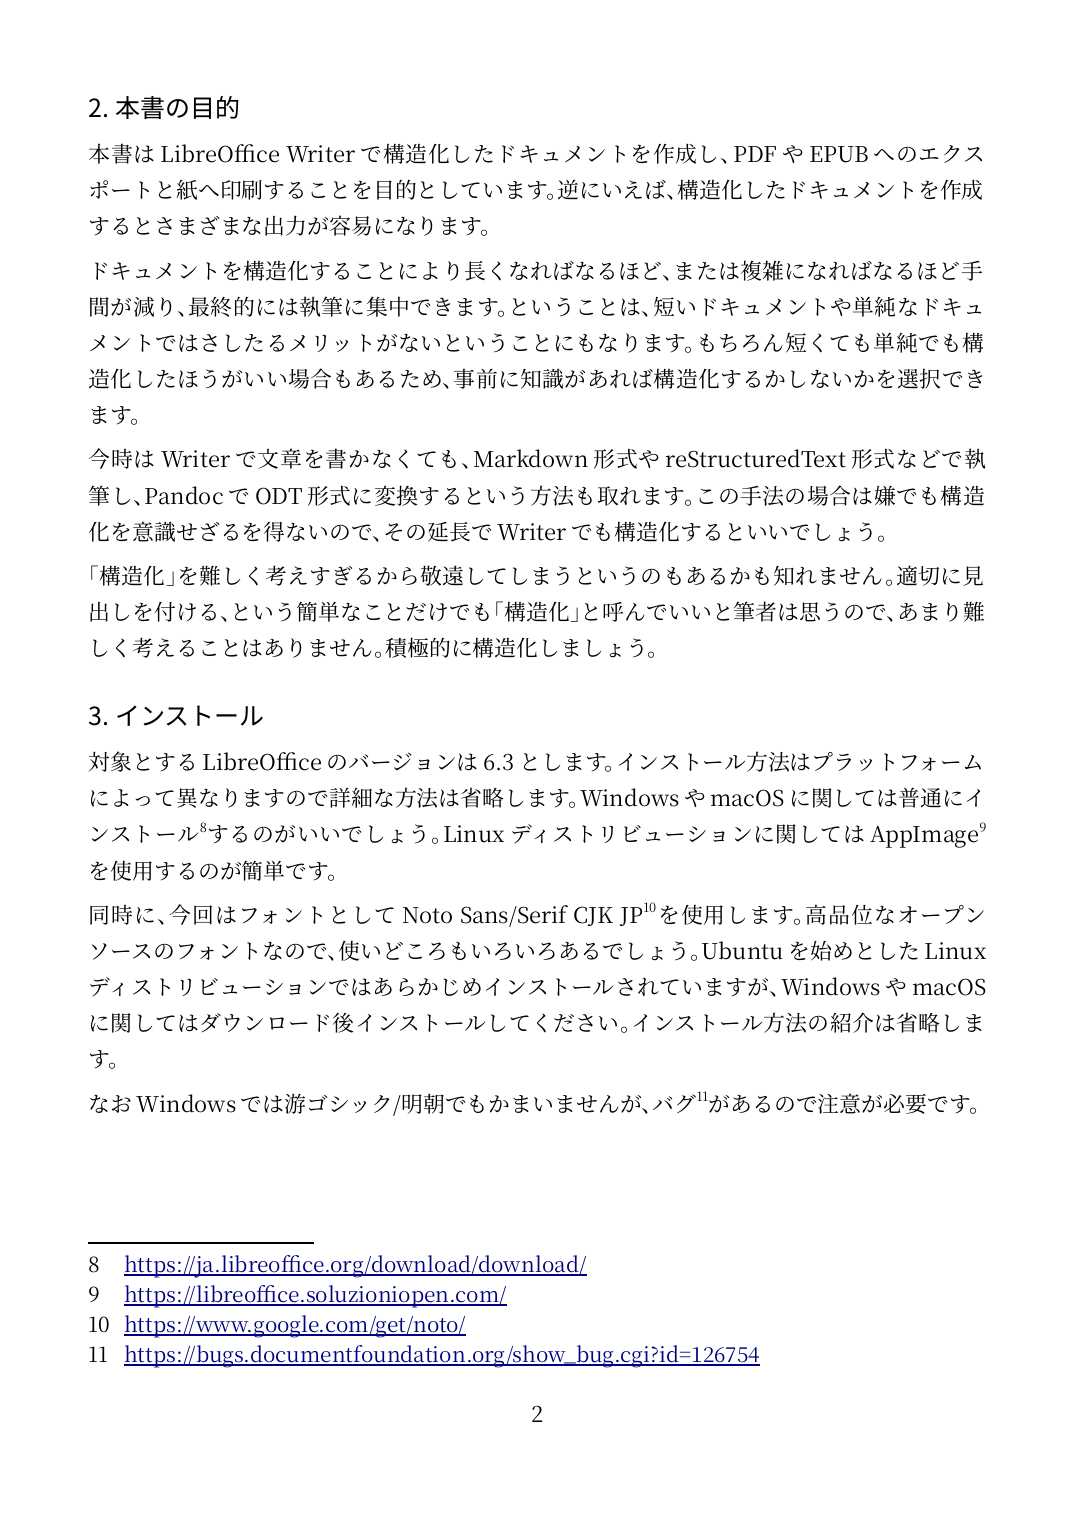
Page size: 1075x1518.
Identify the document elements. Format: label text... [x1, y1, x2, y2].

text 「構造化」を難しく考えすぎるから敬遠してしまうというのもあるかも知れません。適切に見出しを付ける、という簡単なことだけでも「構造化」と呼んでいいと筆者は思うので、あまり難しく考えることはありません。積極的に構造化しましょう。 [88, 559, 986, 663]
text https://bugs.documentfoundation.org/show_bug.cgi?id=126754 [88, 1338, 986, 1368]
text https://ja.libreoffice.org/download/download/ [88, 1249, 986, 1278]
text 同時に、今回はフォントとしてNoto Sans/Serif CJK JPを使用します。高品位なオープンソースのフォントなので、使いどころもいろいろあるでしょう。Ubuntuを始めとしたLinuxディストリビューションではあらかじめインストールされていますが、WindowsやmacOSに関してはダウンロード後インストールしてください。インストール方法の紹介は省略します。 [88, 898, 986, 1074]
text なおWindowsでは游ゴシック/明朝でもかまいませんが、バグがあるので注意が必要です。 [88, 1087, 986, 1118]
subtitle インストール [88, 697, 986, 733]
text https://libreoffice.soluzioniopen.com/ [88, 1278, 986, 1308]
text ドキュメントを構造化することにより長くなればなるほど、または複雑になればなるほど手間が減り、最終的には執筆に集中できます。ということは、短いドキュメントや単純なドキュメントではさしたるメリットがないということにもなります。もちろん短くても単純でも構造化したほうがいい場合もあるため、事前に知識があれば構造化するかしないかを選択できます。 [88, 254, 986, 430]
text 今時はWriterで文章を書かなくても、Markdown形式やreStructuredText形式などで執筆し、PandocでODT形式に変換するという方法も取れます。この手法の場合は嫌でも構造化を意識せざるを得ないので、その延長でWriterでも構造化するといいでしょう。 [88, 443, 986, 546]
text 対象とするLibreOfficeのバージョンは6.3とします。インストール方法はプラットフォームによって異なりますので詳細な方法は省略します。WindowsやmacOSに関しては普通にインストールするのがいいでしょう。Linuxディストリビューションに関してはAppImageを使用するのが簡単です。 [88, 745, 986, 885]
text 本書はLibreOffice Writerで構造化したドキュメントを作成し、PDFやEPUBへのエクスポートと紙へ印刷することを目的としています。逆にいえば、構造化したドキュメントを作成するとさまざまな出力が容易になります。 [88, 137, 986, 241]
subtitle 本書の目的 [88, 88, 986, 125]
text https://www.google.com/get/noto/ [88, 1308, 986, 1338]
